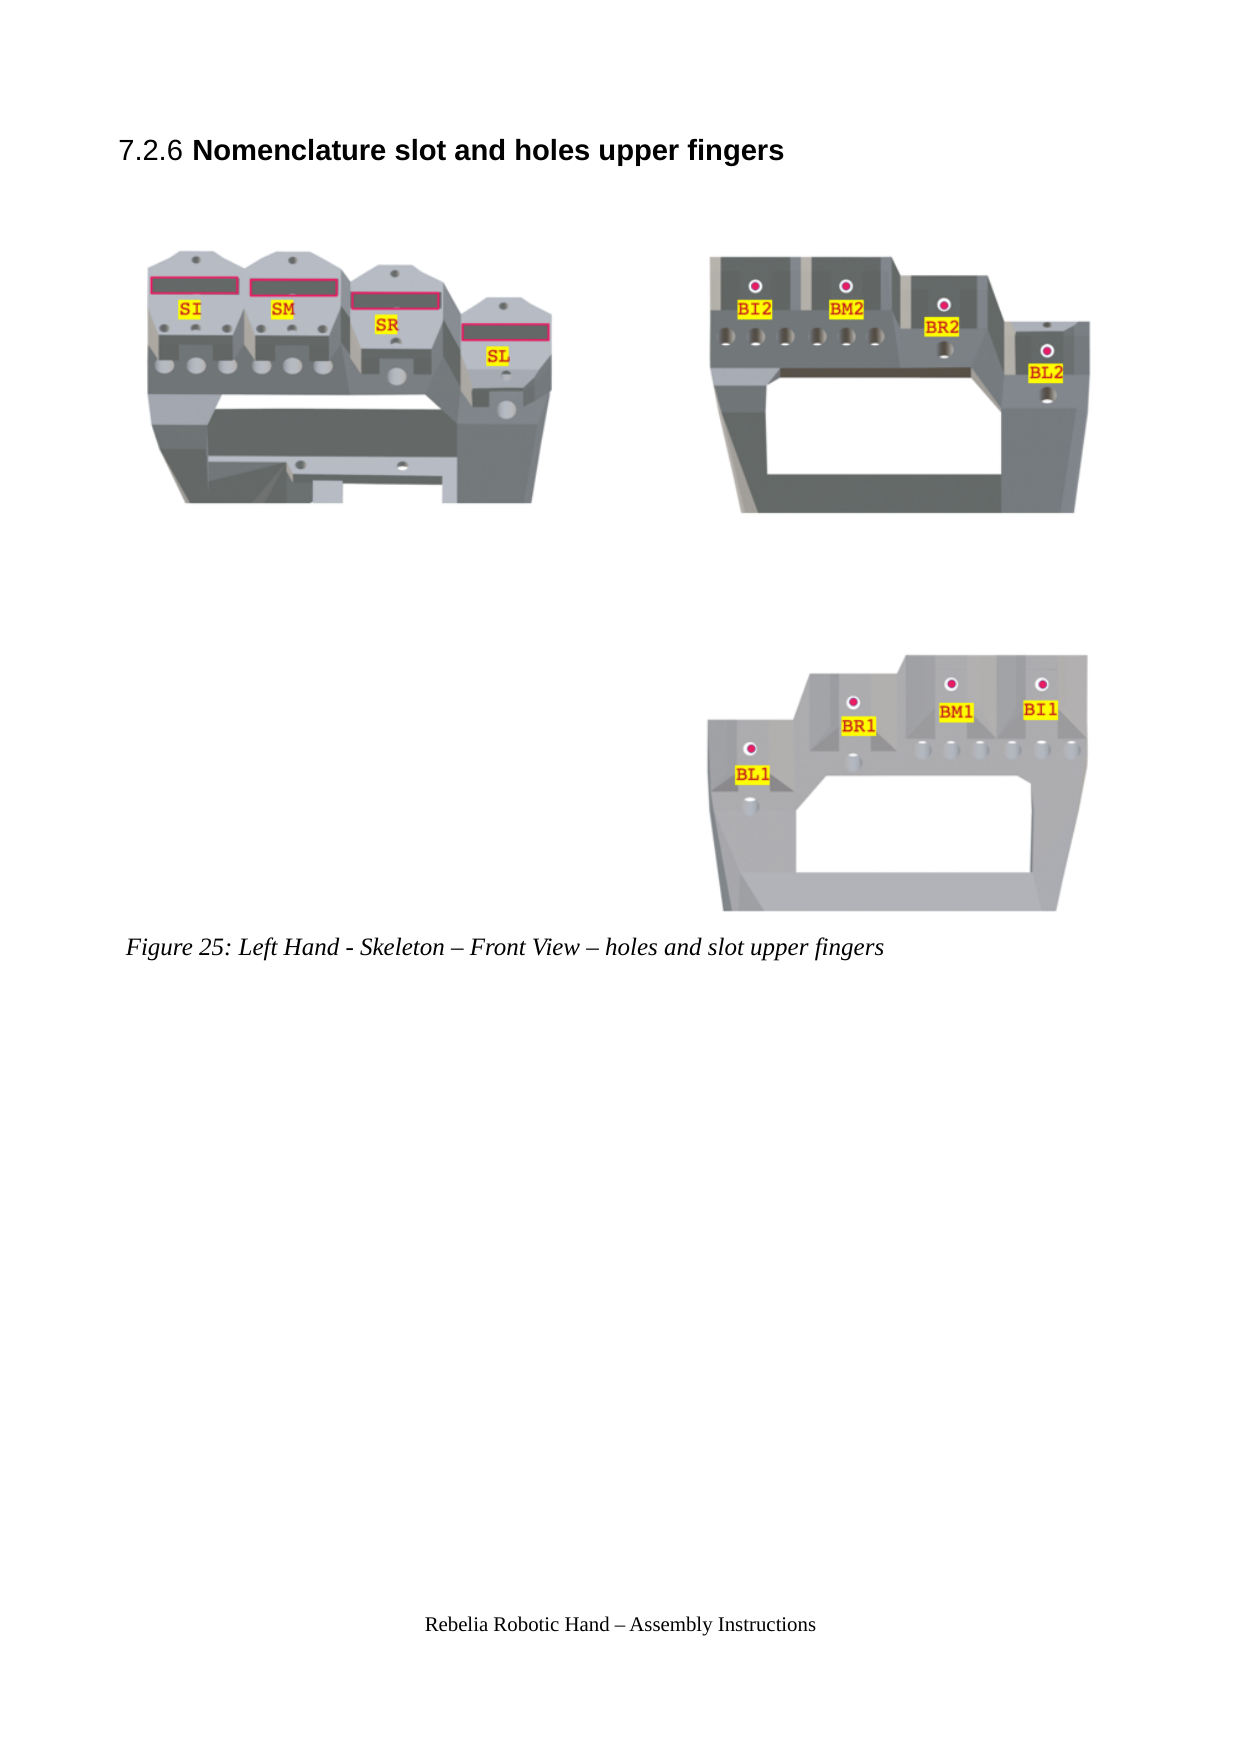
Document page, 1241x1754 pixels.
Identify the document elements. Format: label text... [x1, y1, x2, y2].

picture [125, 220, 1116, 933]
text Figure 25: Left Hand - Skeleton – Front View – holes and slot upper fingers [126, 933, 1115, 961]
subtitle Nomenclature slot and holes upper fingers [118, 133, 1123, 166]
